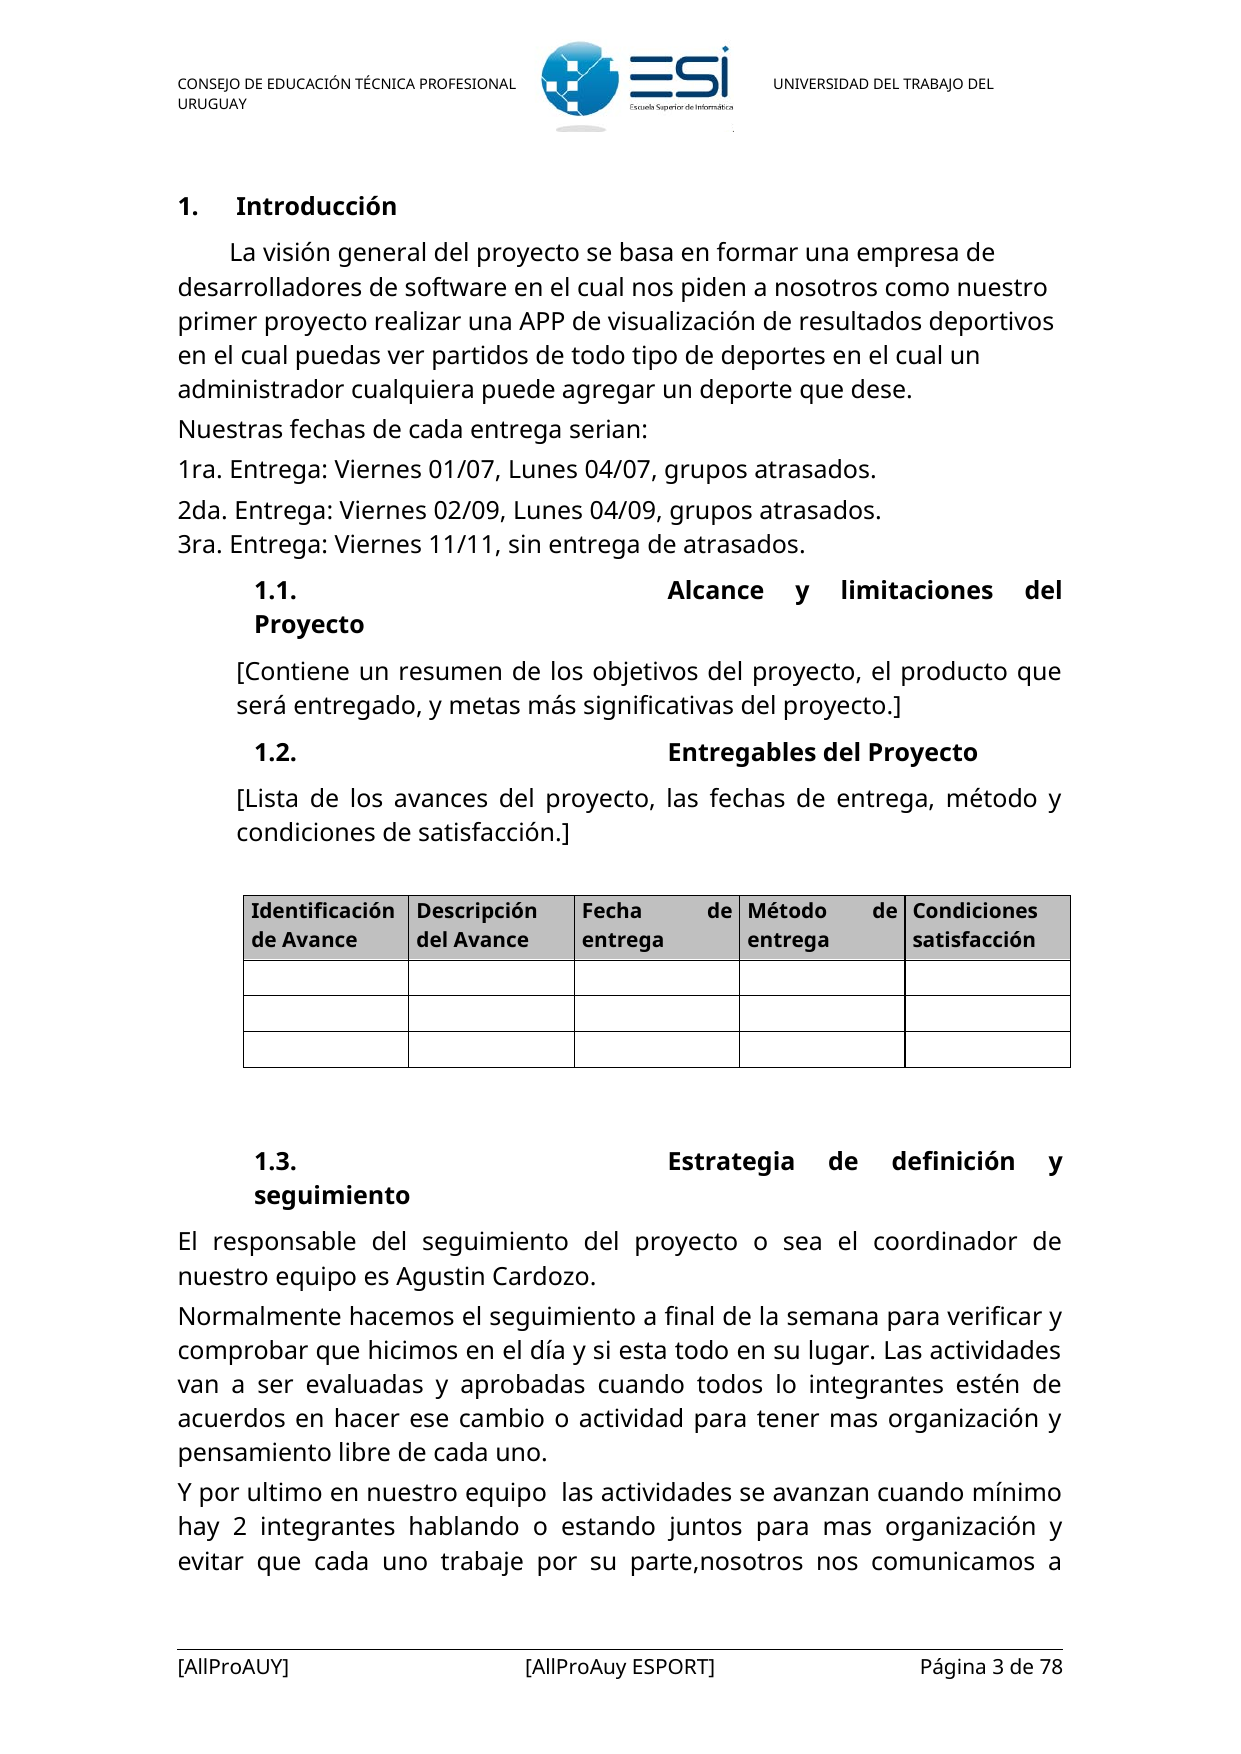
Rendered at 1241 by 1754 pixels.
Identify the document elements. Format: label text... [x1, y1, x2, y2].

table_header Descripción del Avance [409, 896, 574, 959]
table_cell [906, 996, 1070, 1031]
table_cell [575, 1032, 739, 1067]
table_header Método de entrega [740, 896, 904, 959]
table_cell [409, 961, 574, 995]
subtitle Alcance y limitaciones del Proyecto [254, 573, 1063, 641]
table_cell [244, 961, 408, 995]
table_cell [244, 1032, 408, 1067]
picture [534, 39, 734, 132]
subtitle Introducción [177, 188, 1063, 223]
table_cell [740, 996, 904, 1031]
text Nuestras fechas de cada entrega serian: [177, 412, 1063, 446]
text Normalmente hacemos el seguimiento a final de la semana para verificar y comprobar que hicimos en el día y si esta todo en su lugar. Las actividades van a ser evaluadas y aprobadas cuando todos lo integrantes estén de acuerdos en hacer ese cambio o actividad para tener mas organización y pensamiento libre de cada uno. [177, 1298, 1063, 1469]
text 1ra. Entrega: Viernes 01/07, Lunes 04/07, grupos atrasados. [177, 452, 1063, 486]
table_cell [906, 1032, 1070, 1067]
text La visión general del proyecto se basa en formar una empresa de desarrolladores de software en el cual nos piden a nosotros como nuestro primer proyecto realizar una APP de visualización de resultados deportivos en el cual puedas ver partidos de todo tipo de deportes en el cual un administrador cualquiera puede agregar un deporte que dese. [177, 235, 1063, 405]
text [Lista de los avances del proyecto, las fechas de entrega, método y condiciones de satisfacción.] [236, 781, 1063, 849]
table_cell [575, 996, 739, 1031]
table_header Condiciones satisfacción [906, 896, 1070, 959]
table_cell [409, 1032, 574, 1067]
text [Contiene un resumen de los objetivos del proyecto, el producto que será entregado, y metas más significativas del proyecto.] [236, 653, 1063, 722]
table_cell [244, 996, 408, 1031]
table_cell [575, 961, 739, 995]
text Y por ultimo en nuestro equipo las actividades se avanzan cuando mínimo hay 2 integrantes hablando o estando juntos para mas organización y evitar que cada uno trabaje por su parte,nosotros nos comunicamos a [177, 1475, 1063, 1577]
table_cell [906, 961, 1070, 995]
subtitle Estrategia de definición y seguimiento [254, 1143, 1063, 1212]
text 2da. Entrega: Viernes 02/09, Lunes 04/09, grupos atrasados. 3ra. Entrega: Viernes 11/11, sin entrega de atrasados. [177, 492, 1063, 560]
subtitle Entregables del Proyecto [254, 734, 1063, 768]
table_cell [740, 1032, 904, 1067]
table_cell [740, 961, 904, 995]
table_header Identificación de Avance [244, 896, 408, 959]
table_cell [409, 996, 574, 1031]
text El responsable del seguimiento del proyecto o sea el coordinador de nuestro equipo es Agustin Cardozo. [177, 1224, 1063, 1292]
table_header Fecha de entrega [575, 896, 739, 959]
